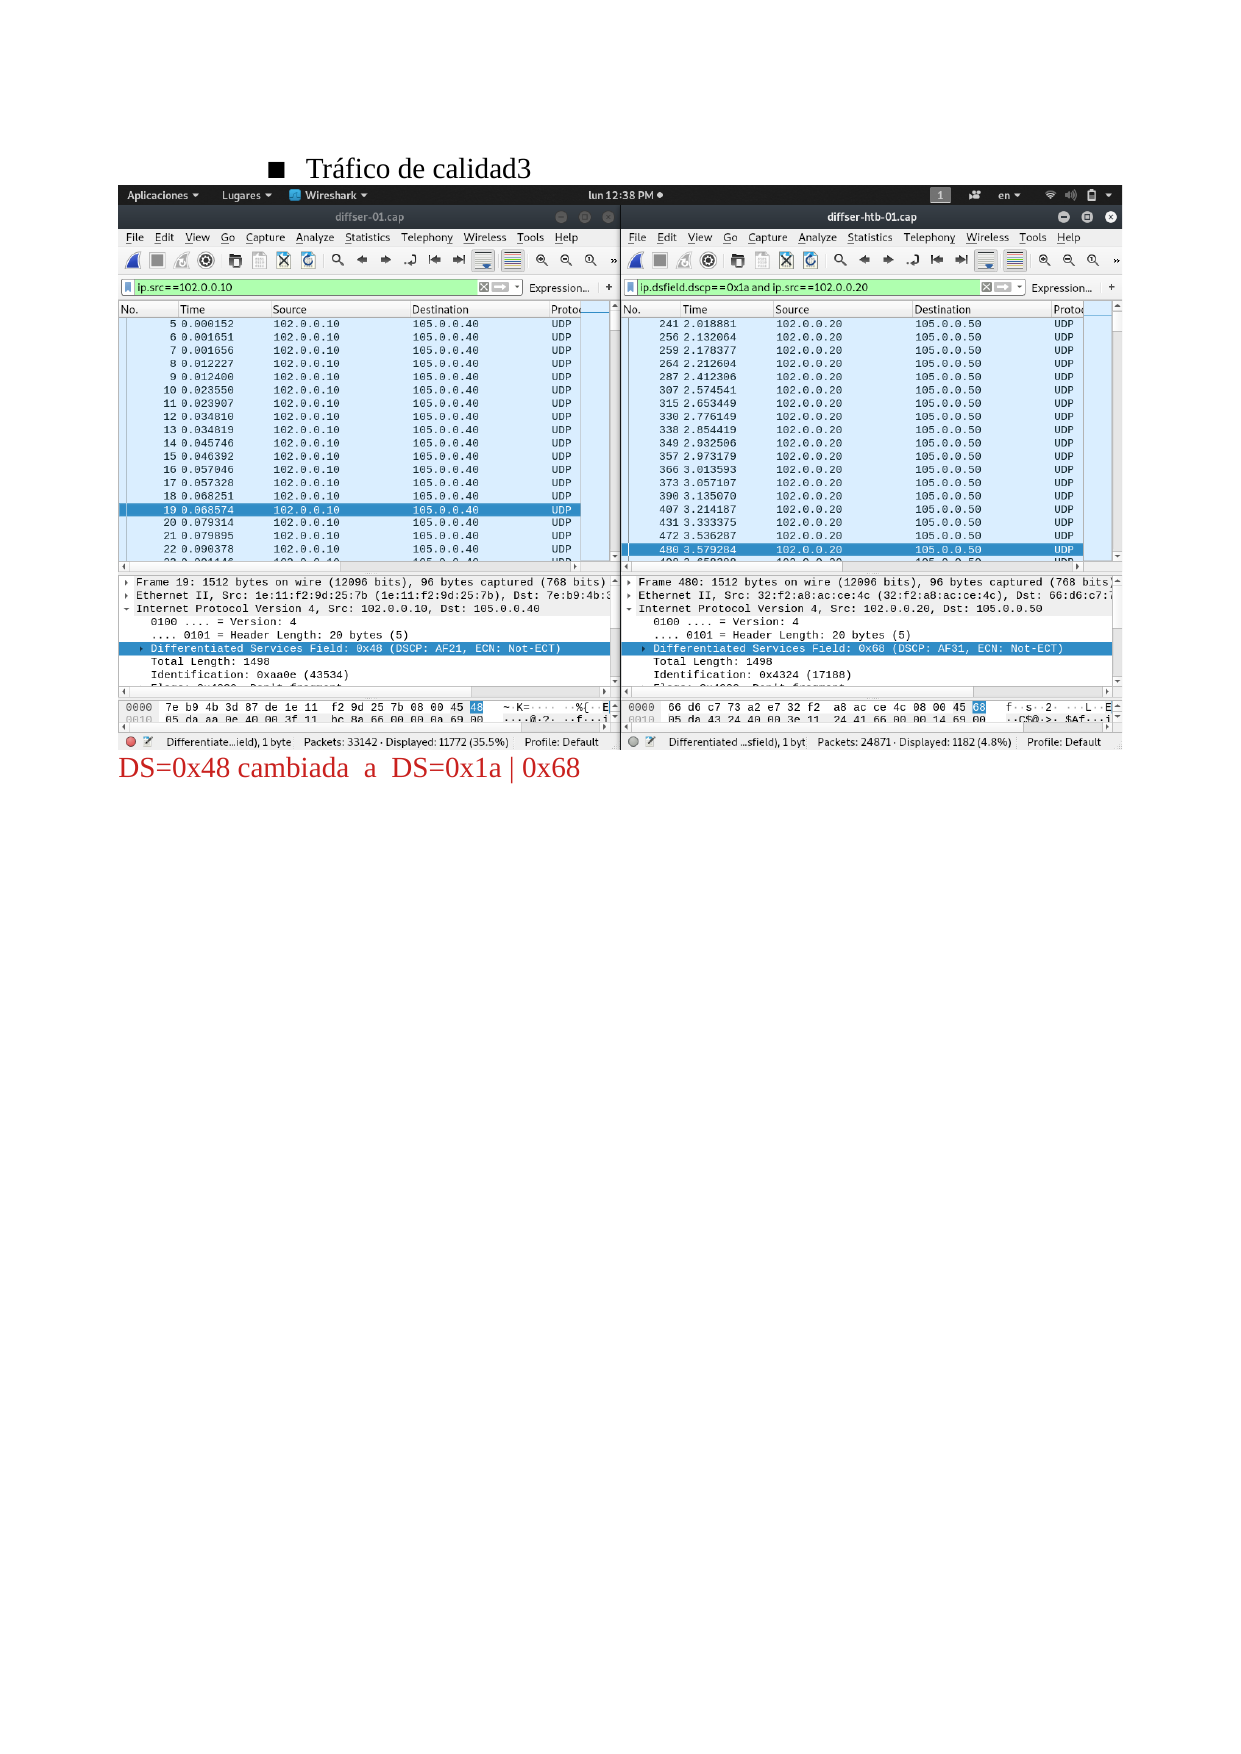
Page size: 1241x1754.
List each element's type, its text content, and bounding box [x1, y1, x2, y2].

picture [118, 185, 1123, 750]
list Tráfico de calidad3 [268, 152, 1122, 185]
text DS=0x48 cambiada a DS=0x1a | 0x68 [118, 750, 1122, 783]
